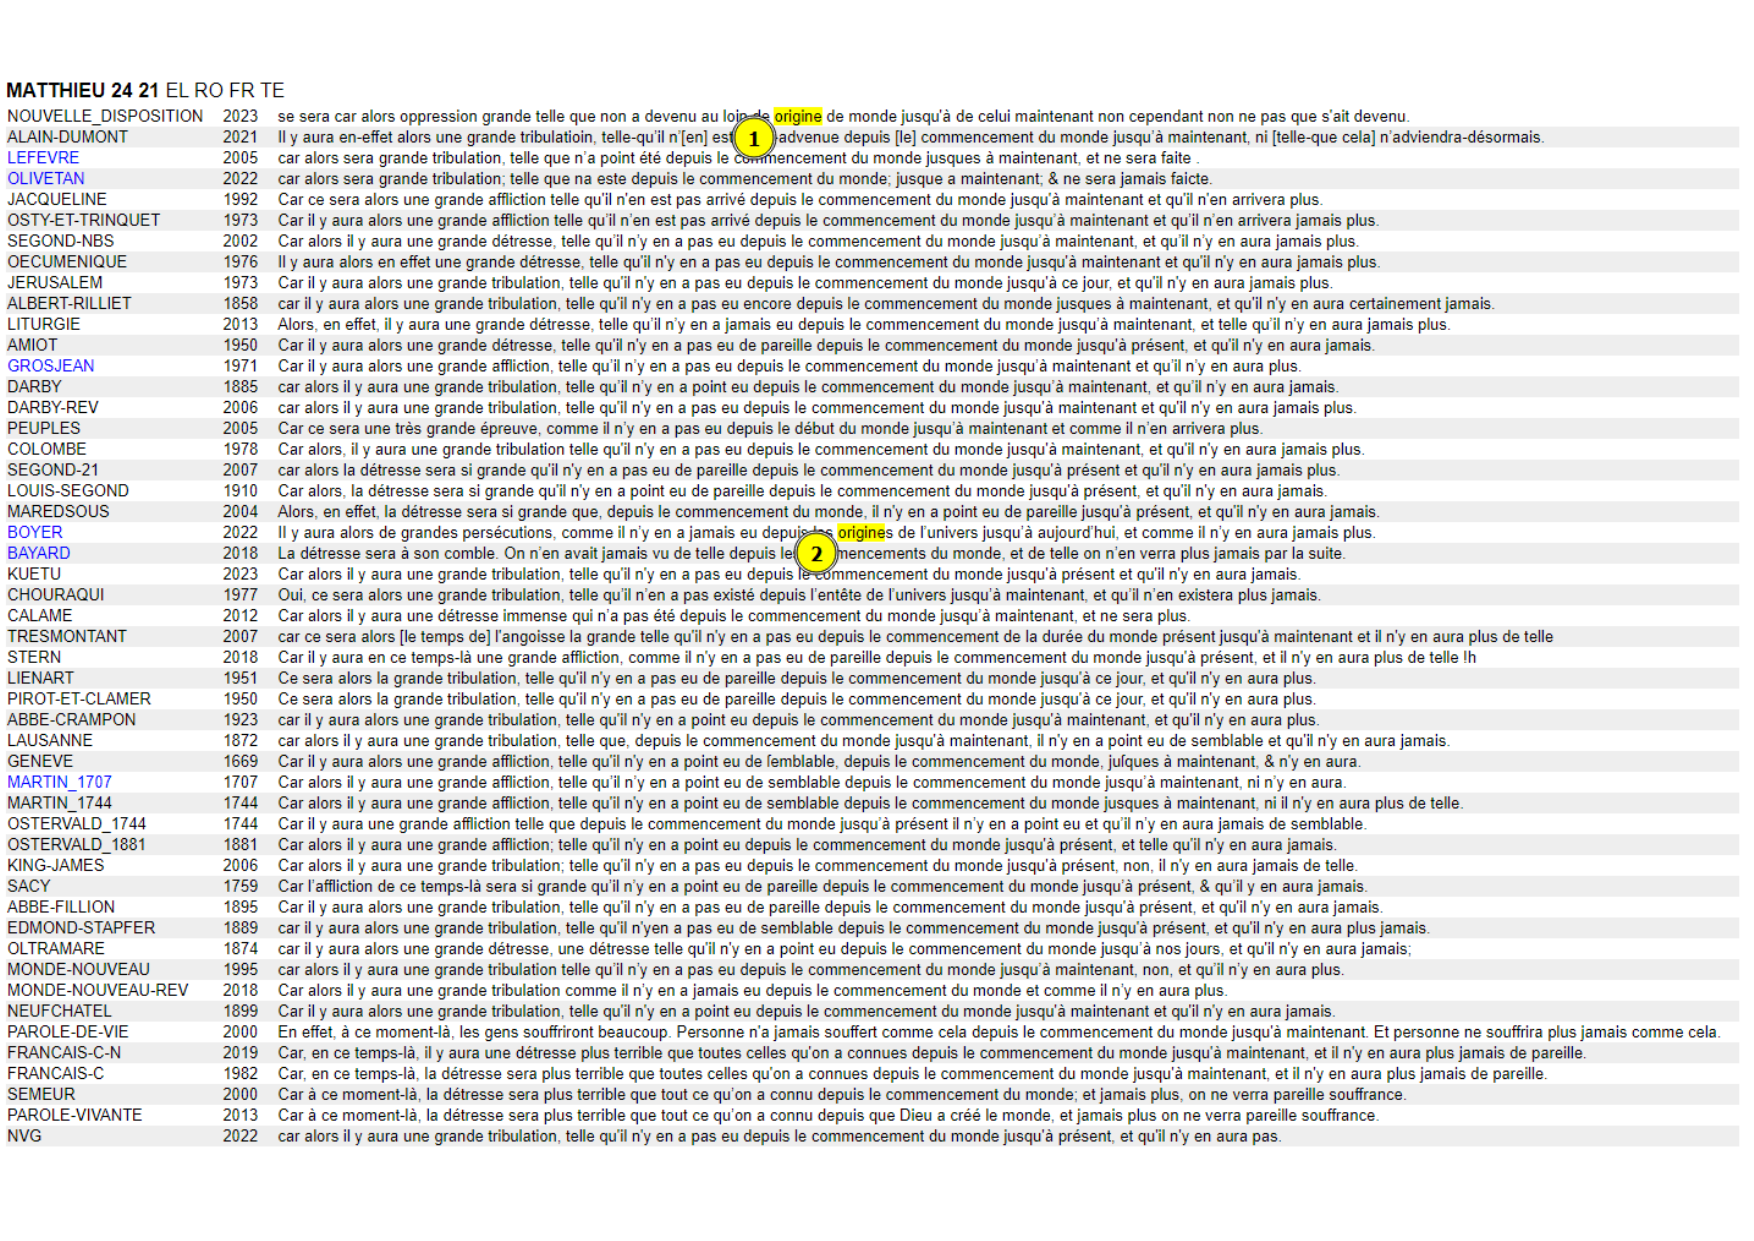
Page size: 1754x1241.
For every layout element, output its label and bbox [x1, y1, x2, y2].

picture [0, 80, 1754, 1149]
